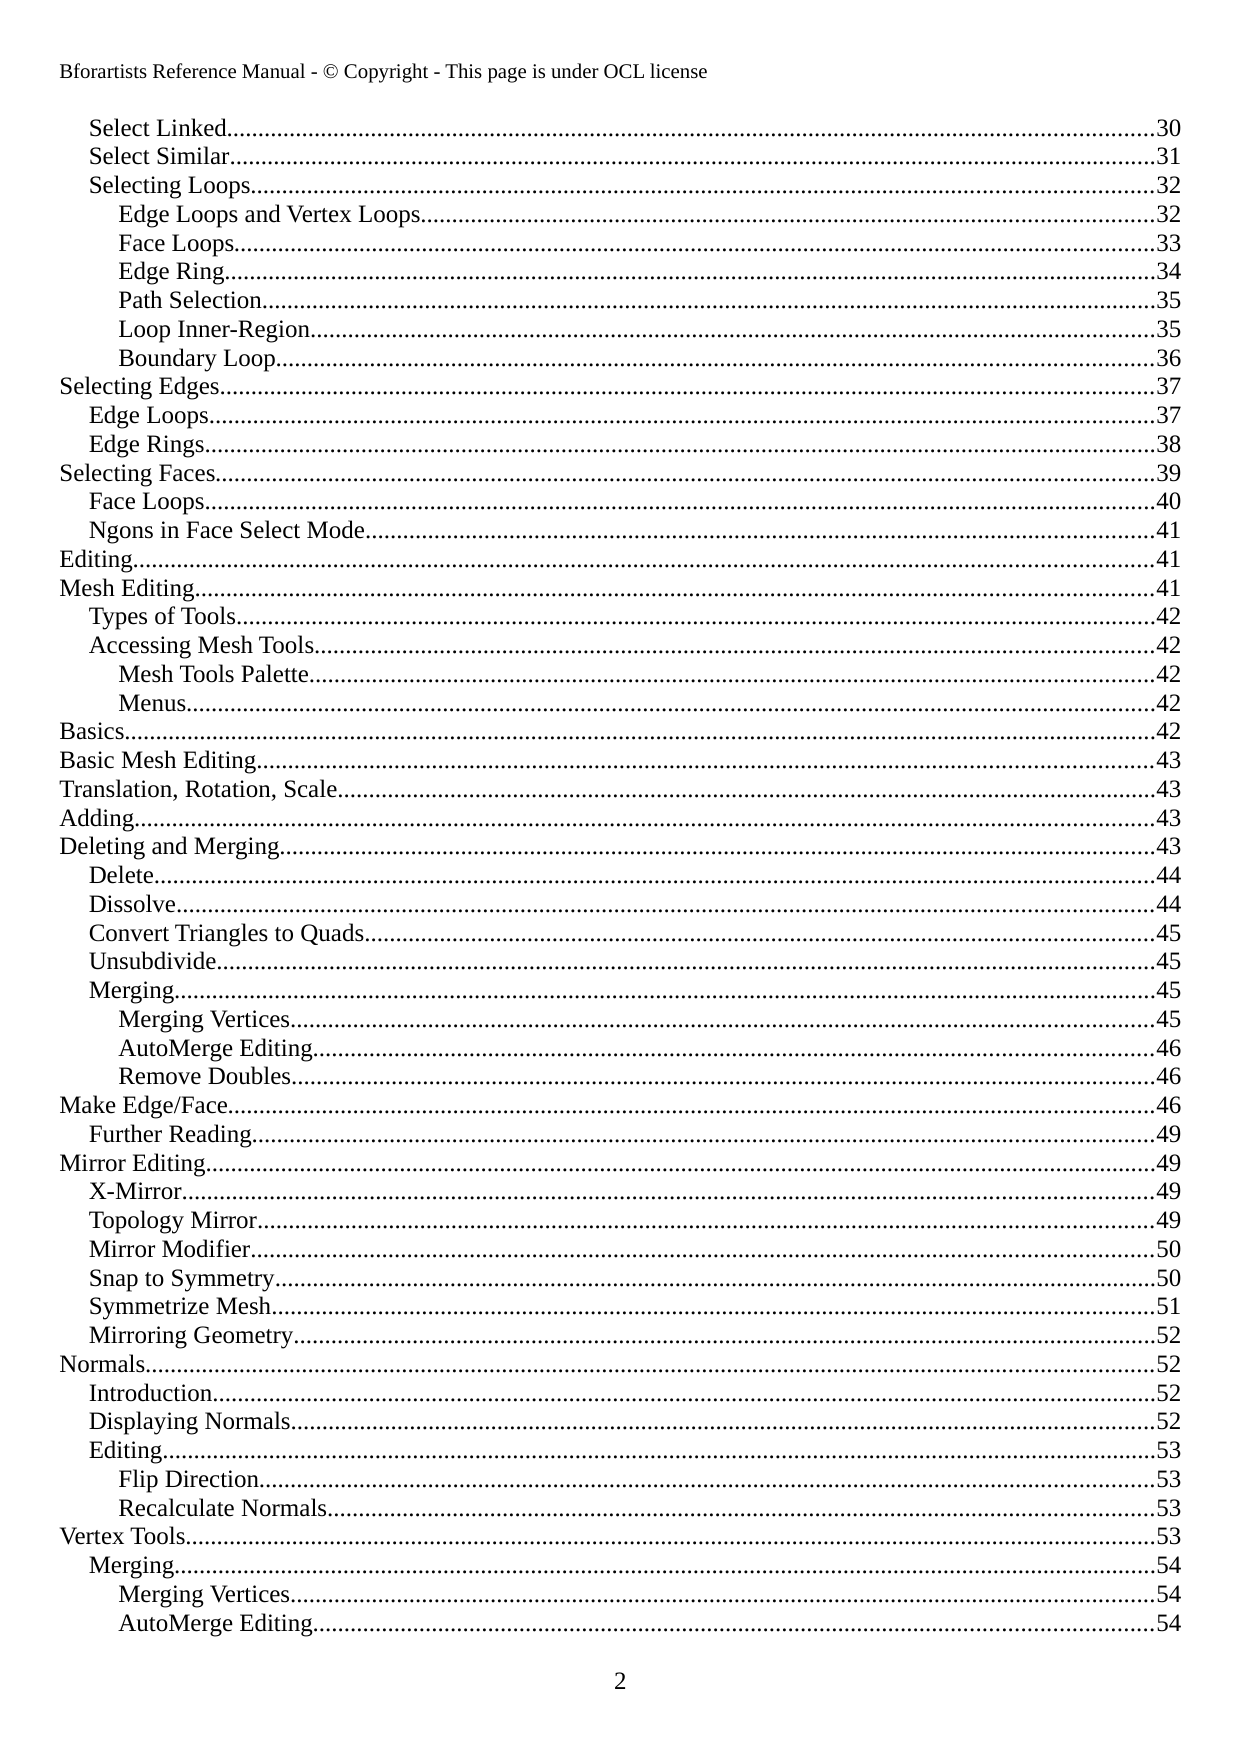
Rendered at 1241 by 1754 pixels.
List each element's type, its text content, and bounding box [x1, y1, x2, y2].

text Make Edge/Face 46 [59, 1090, 1181, 1119]
text Edge Ring 34 [118, 256, 1181, 285]
text Deleting and Merging 43 [59, 831, 1181, 860]
text Merging 54 [88, 1550, 1181, 1579]
text Snap to Symmetry 50 [88, 1263, 1181, 1291]
text Mirroring Geometry 52 [88, 1320, 1181, 1349]
text Adding 43 [59, 803, 1181, 831]
text Boundary Loop 36 [118, 343, 1181, 371]
text Displaying Normals 52 [88, 1406, 1181, 1435]
text Types of Tools 42 [88, 601, 1181, 630]
text Accessing Mesh Tools 42 [88, 630, 1181, 659]
text Delete 44 [88, 860, 1181, 889]
text Introduction 52 [88, 1378, 1181, 1406]
text Topology Mirror 49 [88, 1205, 1181, 1234]
text Mesh Editing 41 [59, 573, 1181, 601]
text X-Mirror 49 [88, 1176, 1181, 1205]
text Menus 42 [118, 688, 1181, 716]
text Basics 42 [59, 716, 1181, 745]
text Ngons in Face Select Mode 41 [88, 515, 1181, 544]
text Vertex Tools 53 [59, 1521, 1181, 1550]
text Editing 41 [59, 544, 1181, 573]
text Normals 52 [59, 1349, 1181, 1378]
text Translation, Rotation, Scale 43 [59, 774, 1181, 803]
text Merging 45 [88, 975, 1181, 1004]
text Merging Vertices 54 [118, 1579, 1181, 1608]
text Further Reading 49 [88, 1119, 1181, 1148]
text Edge Rings 38 [88, 429, 1181, 458]
text Remove Doubles 46 [118, 1061, 1181, 1090]
text Mesh Tools Palette 42 [118, 659, 1181, 688]
text Selecting Loops 32 [88, 170, 1181, 199]
text Edge Loops and Vertex Loops 32 [118, 199, 1181, 228]
text Symmetrize Mesh 51 [88, 1291, 1181, 1320]
text Loop Inner-Region 35 [118, 314, 1181, 343]
text Select Linked 30 [88, 113, 1181, 141]
text Convert Triangles to Quads 45 [88, 918, 1181, 946]
text Editing 53 [88, 1435, 1181, 1464]
text Mirror Editing 49 [59, 1148, 1181, 1176]
text Face Loops 40 [88, 486, 1181, 515]
text AutoMerge Editing 54 [118, 1608, 1181, 1636]
text Mirror Modifier 50 [88, 1234, 1181, 1263]
text Select Similar 31 [88, 141, 1181, 170]
text Selecting Edges 37 [59, 371, 1181, 400]
text Face Loops 33 [118, 228, 1181, 256]
text Edge Loops 37 [88, 400, 1181, 429]
text Path Selection 35 [118, 285, 1181, 314]
text Dissolve 44 [88, 889, 1181, 918]
text Merging Vertices 45 [118, 1004, 1181, 1033]
text Flip Direction 53 [118, 1464, 1181, 1493]
text AutoMerge Editing 46 [118, 1033, 1181, 1061]
text Basic Mesh Editing 43 [59, 745, 1181, 774]
text Unsubdivide 45 [88, 946, 1181, 975]
text Selecting Faces 39 [59, 458, 1181, 486]
text Recalculate Normals 53 [118, 1493, 1181, 1521]
